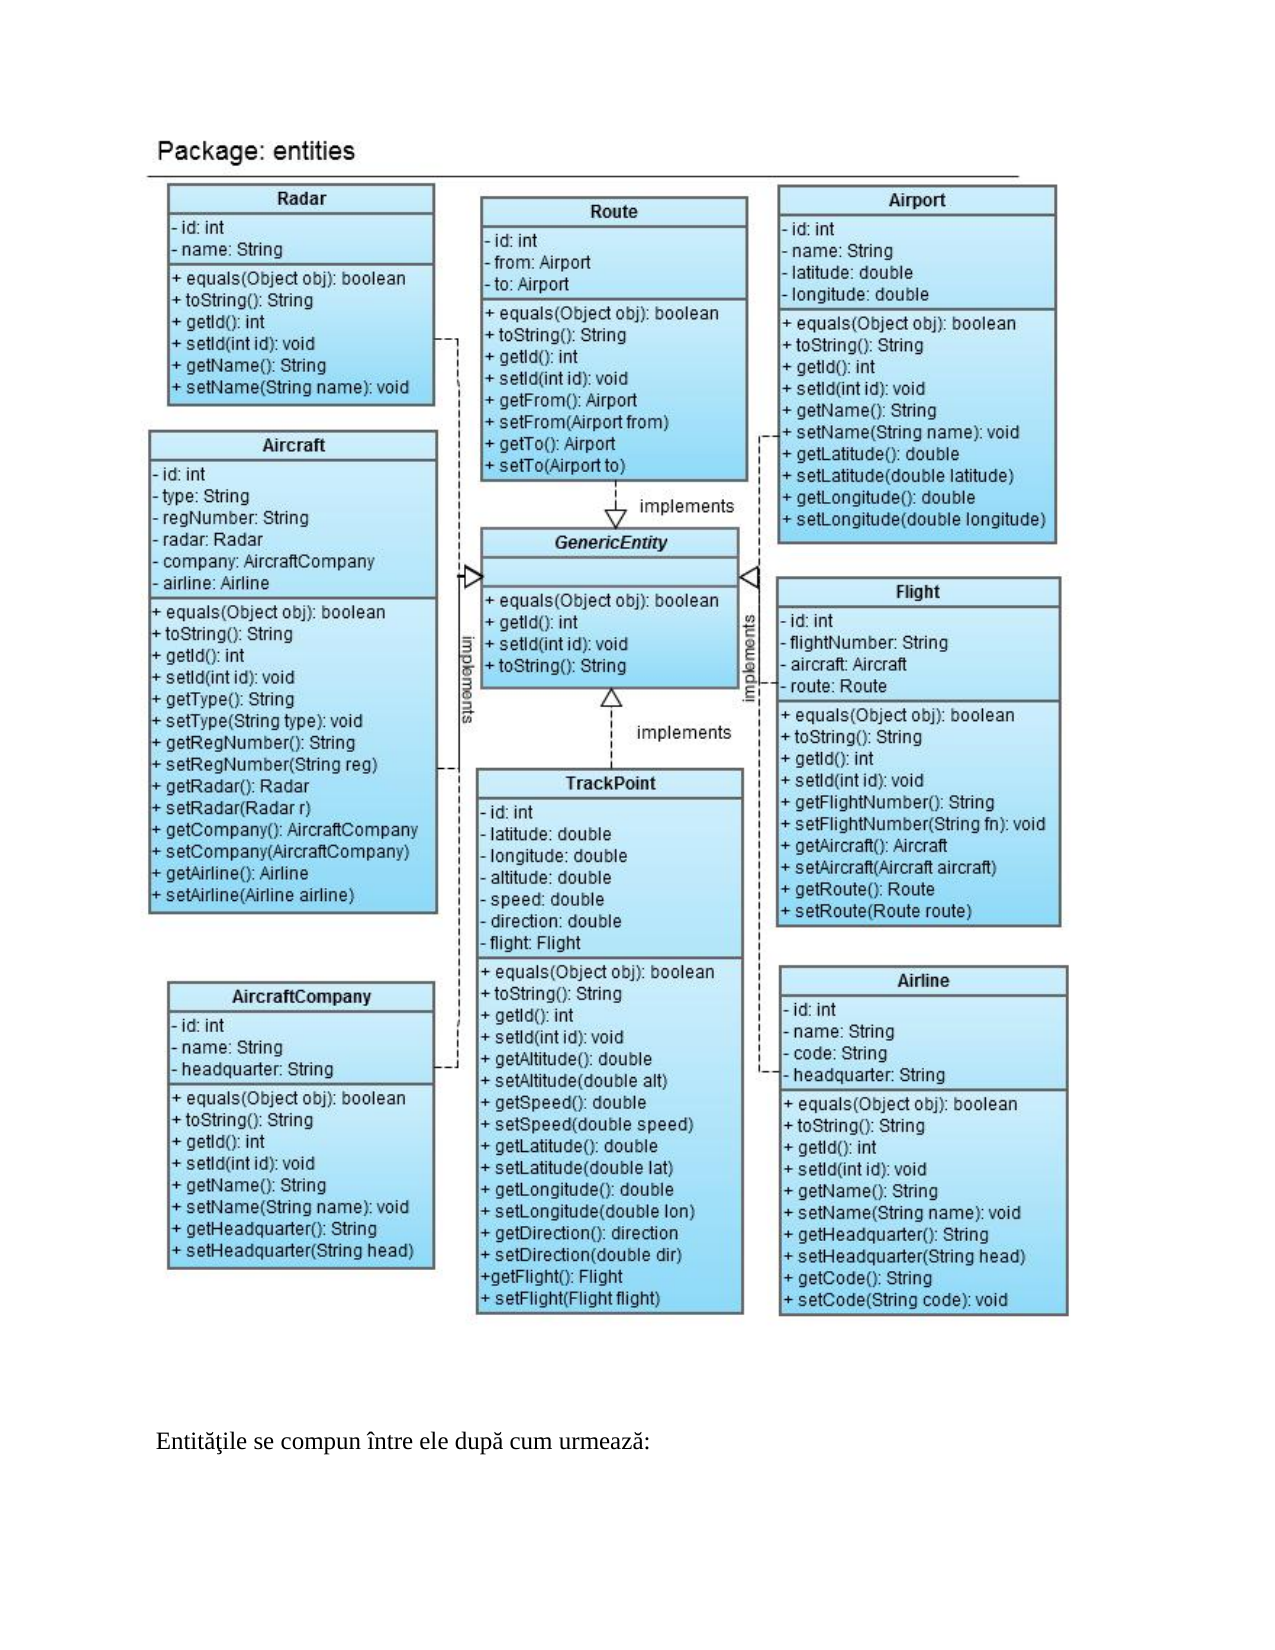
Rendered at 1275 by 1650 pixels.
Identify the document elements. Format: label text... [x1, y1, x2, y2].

text Entităţile se compun între ele după cum urmează: [156, 1426, 1157, 1455]
picture [118, 118, 1098, 1344]
